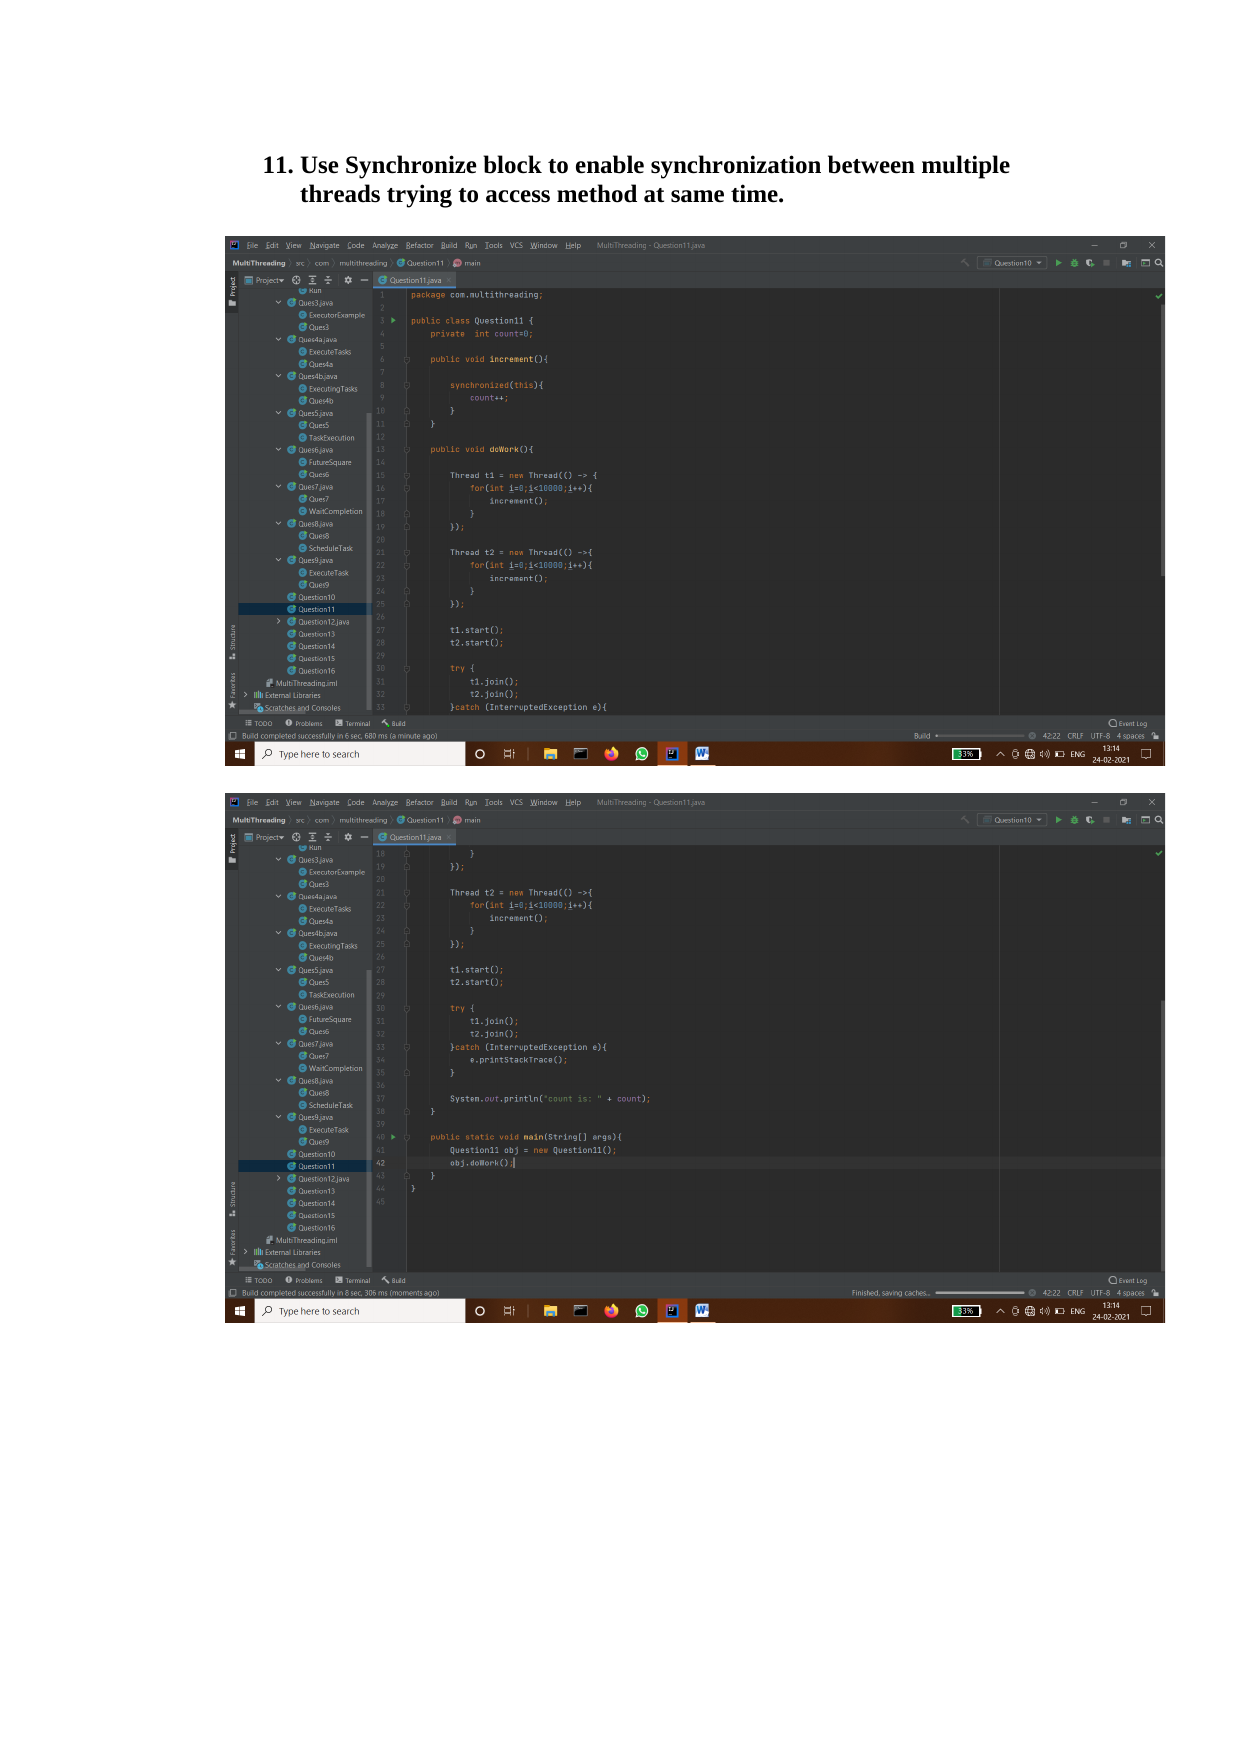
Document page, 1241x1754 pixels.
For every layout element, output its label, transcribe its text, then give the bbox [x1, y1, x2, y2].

list Use Synchronize block to enable synchronization between multiple threads trying to access method at same time. [262, 150, 1090, 207]
